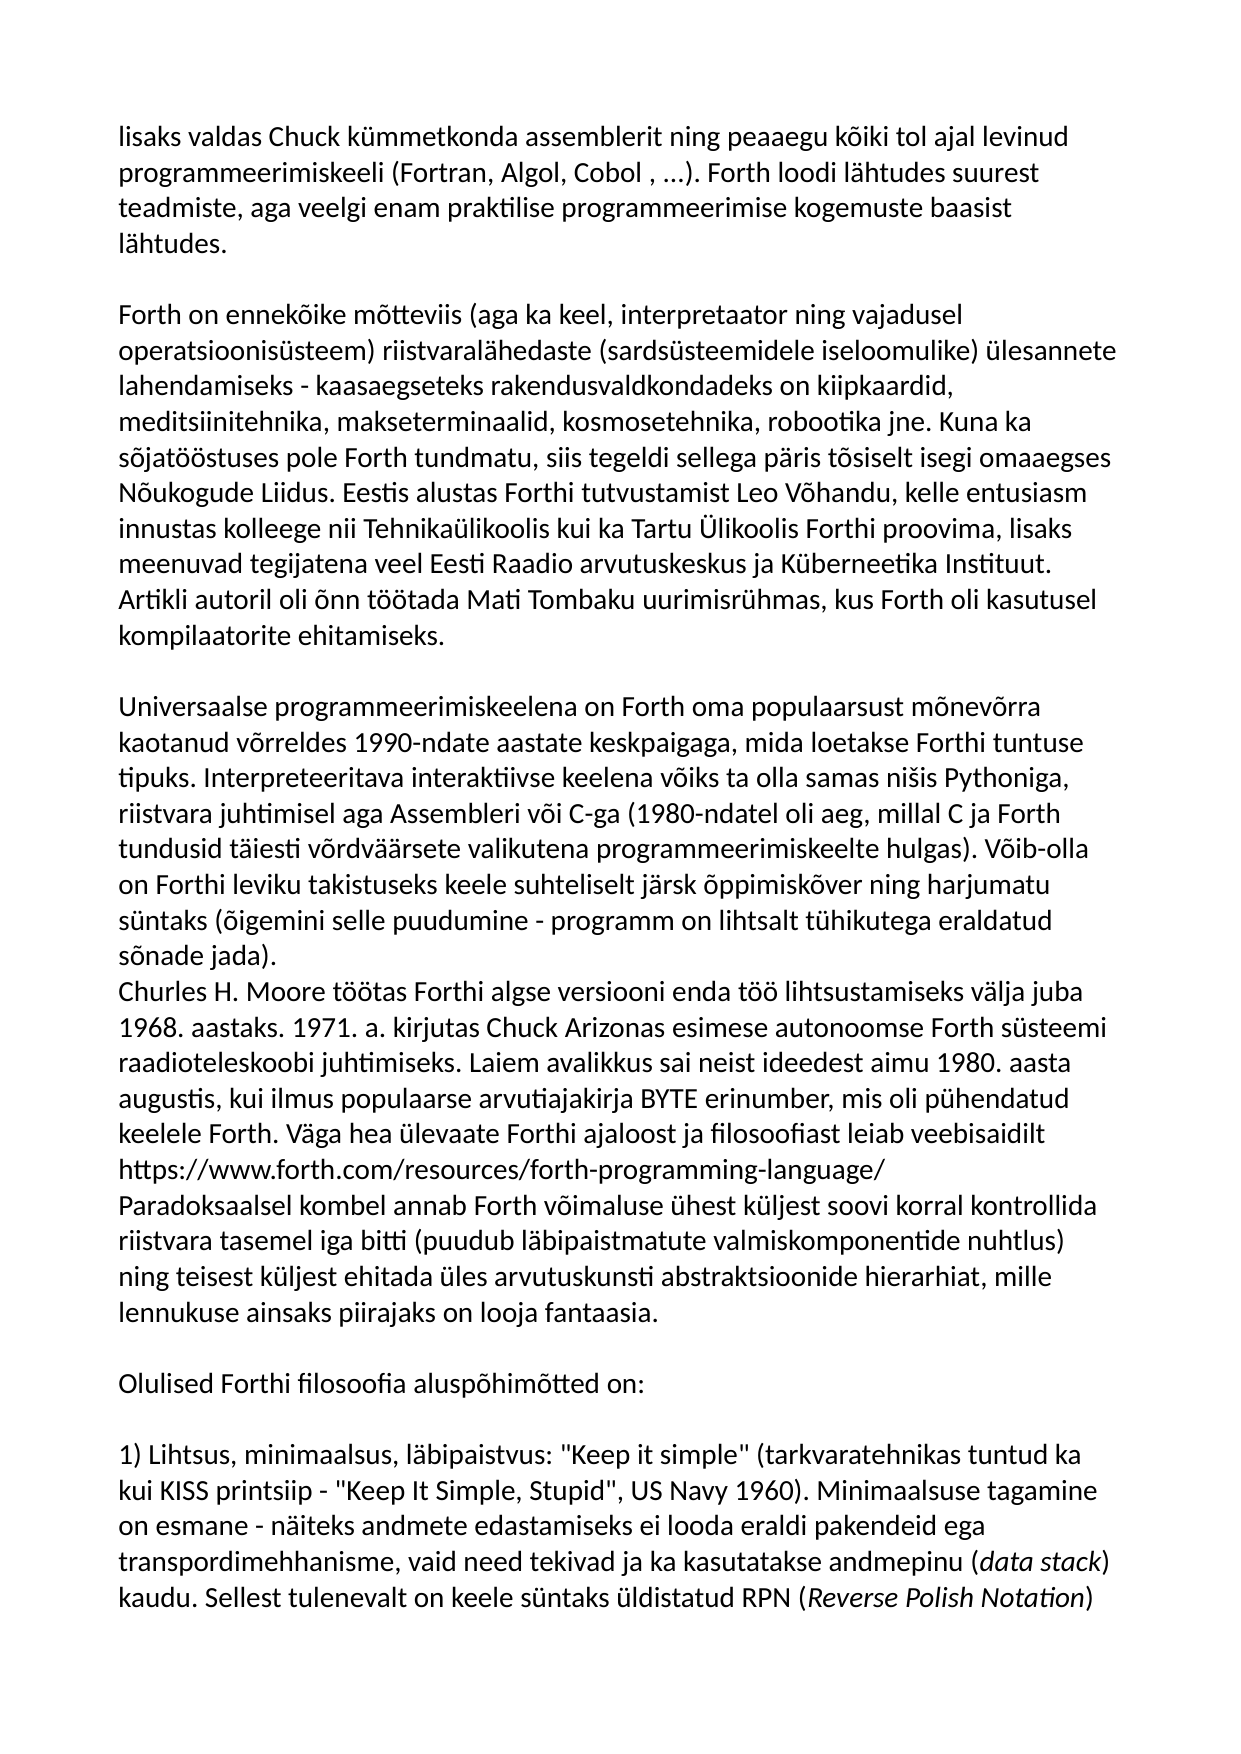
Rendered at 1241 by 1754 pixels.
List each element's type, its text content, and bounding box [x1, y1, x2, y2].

text lisaks valdas Chuck kümmetkonda assemblerit ning peaaegu kõiki tol ajal levinud programmeerimiskeeli (Fortran, Algol, Cobol , ...). Forth loodi lähtudes suurest teadmiste, aga veelgi enam praktilise programmeerimise kogemuste baasist lähtudes. [118, 118, 1122, 261]
text Universaalse programmeerimiskeelena on Forth oma populaarsust mõnevõrra kaotanud võrreldes 1990-ndate aastate keskpaigaga, mida loetakse Forthi tuntuse tipuks. Interpreteeritava interaktiivse keelena võiks ta olla samas nišis Pythoniga, riistvara juhtimisel aga Assembleri või C-ga (1980-ndatel oli aeg, millal C ja Forth tundusid täiesti võrdväärsete valikutena programmeerimiskeelte hulgas). Võib-olla on Forthi leviku takistuseks keele suhteliselt järsk õppimiskõver ning harjumatu süntaks (õigemini selle puudumine - programm on lihtsalt tühikutega eraldatud sõnade jada). [118, 688, 1122, 973]
text Olulised Forthi filosoofia aluspõhimõtted on: [118, 1365, 1122, 1401]
text Forth on ennekõike mõtteviis (aga ka keel, interpretaator ning vajadusel operatsioonisüsteem) riistvaralähedaste (sardsüsteemidele iseloomulike) ülesannete lahendamiseks - kaasaegseteks rakendusvaldkondadeks on kiipkaardid, meditsiinitehnika, makseterminaalid, kosmosetehnika, robootika jne. Kuna ka sõjatööstuses pole Forth tundmatu, siis tegeldi sellega päris tõsiselt isegi omaaegses Nõukogude Liidus. Eestis alustas Forthi tutvustamist Leo Võhandu, kelle entusiasm innustas kolleege nii Tehnikaülikoolis kui ka Tartu Ülikoolis Forthi proovima, lisaks meenuvad tegijatena veel Eesti Raadio arvutuskeskus ja Küberneetika Instituut. Artikli autoril oli õnn töötada Mati Tombaku uurimisrühmas, kus Forth oli kasutusel kompilaatorite ehitamiseks. [118, 296, 1122, 652]
text Churles H. Moore töötas Forthi algse versiooni enda töö lihtsustamiseks välja juba 1968. aastaks. 1971. a. kirjutas Chuck Arizonas esimese autonoomse Forth süsteemi raadioteleskoobi juhtimiseks. Laiem avalikkus sai neist ideedest aimu 1980. aasta augustis, kui ilmus populaarse arvutiajakirja BYTE erinumber, mis oli pühendatud keelele Forth. Väga hea ülevaate Forthi ajaloost ja filosoofiast leiab veebisaidilt https://www.forth.com/resources/forth-programming-language/ [118, 973, 1122, 1187]
text Paradoksaalsel kombel annab Forth võimaluse ühest küljest soovi korral kontrollida riistvara tasemel iga bitti (puudub läbipaistmatute valmiskomponentide nuhtlus) ning teisest küljest ehitada üles arvutuskunsti abstraktsioonide hierarhiat, mille lennukuse ainsaks piirajaks on looja fantaasia. [118, 1187, 1122, 1329]
text 1) Lihtsus, minimaalsus, läbipaistvus: "Keep it simple" (tarkvaratehnikas tuntud ka kui KISS printsiip - "Keep It Simple, Stupid", US Navy 1960). Minimaalsuse tagamine on esmane - näiteks andmete edastamiseks ei looda eraldi pakendeid ega transpordimehhanisme, vaid need tekivad ja ka kasutatakse andmepinu (data stack) kaudu. Sellest tulenevalt on keele süntaks üldistatud RPN (Reverse Polish Notation) [118, 1436, 1122, 1614]
